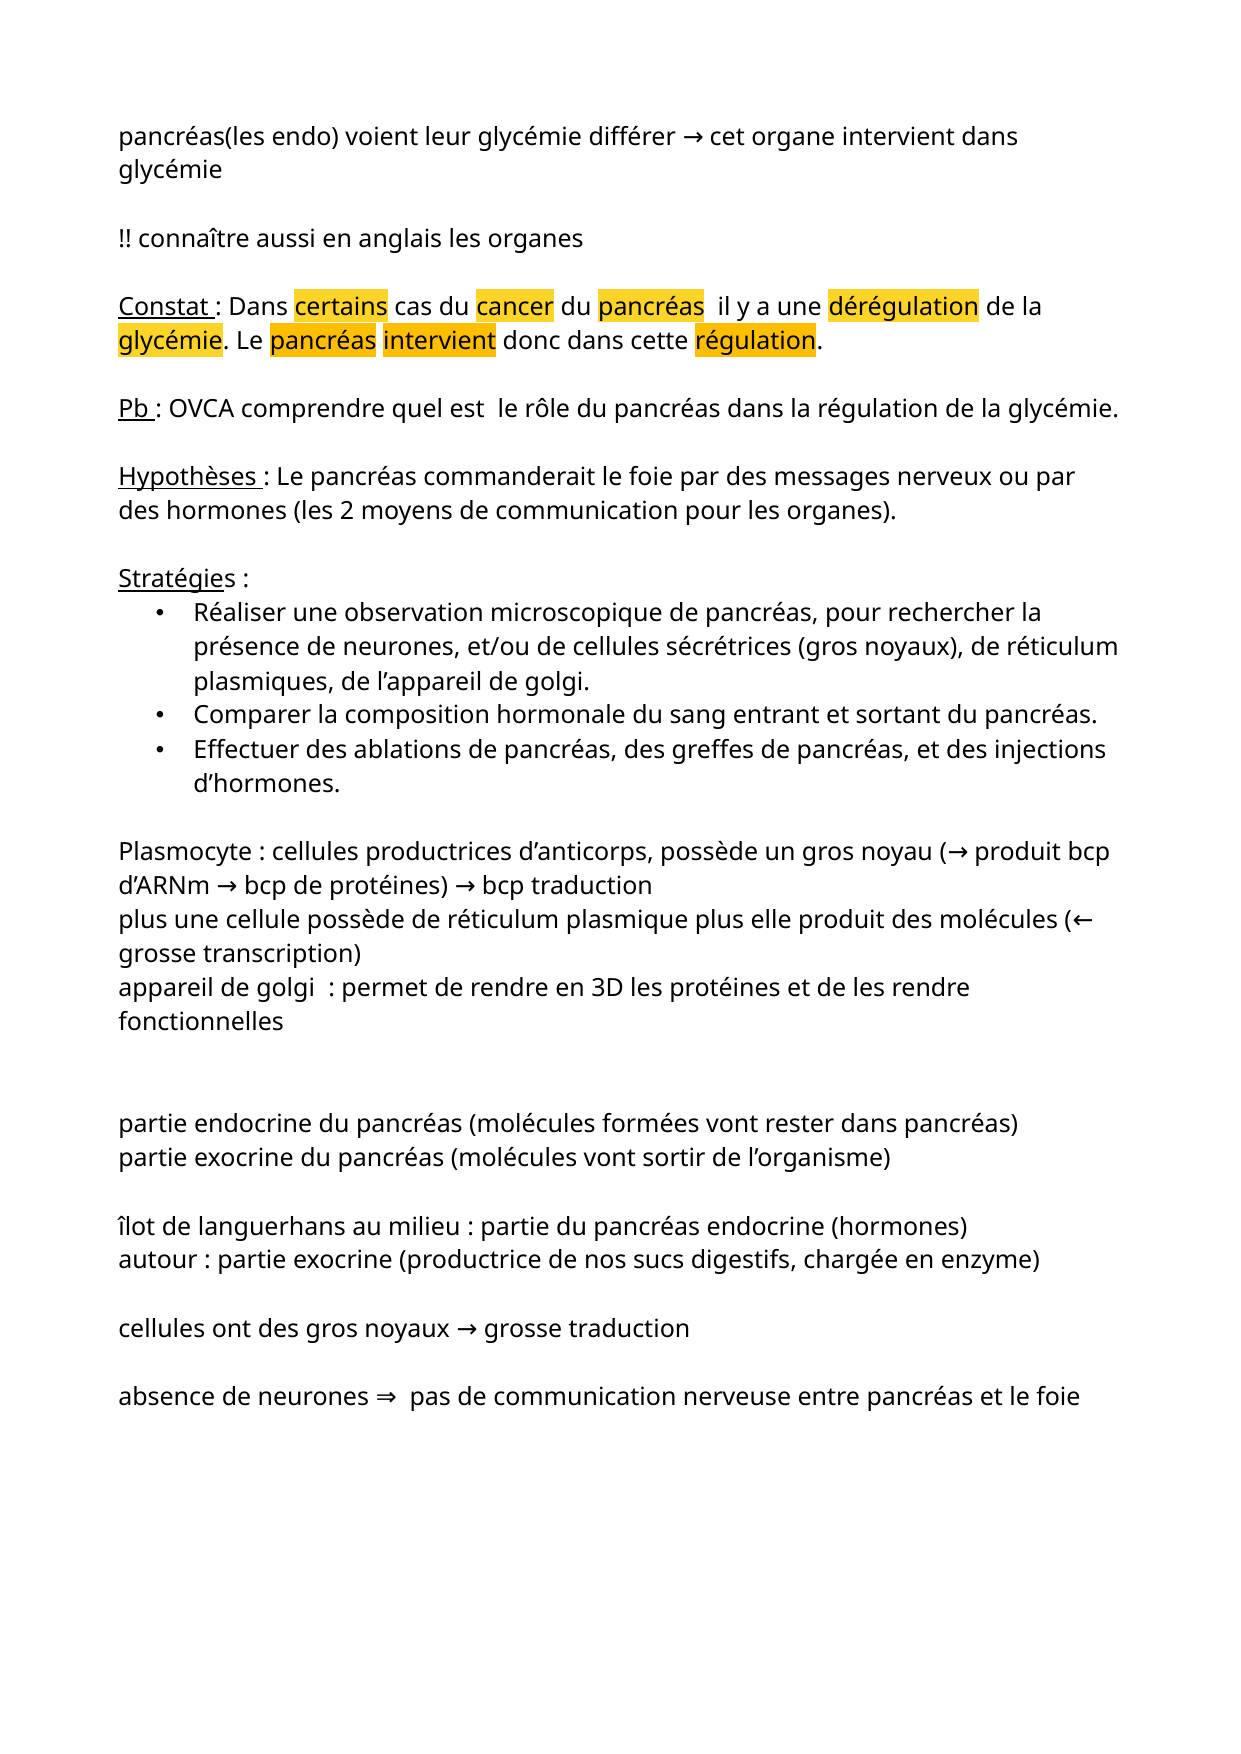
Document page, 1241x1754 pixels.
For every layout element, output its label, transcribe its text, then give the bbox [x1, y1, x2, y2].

text autour : partie exocrine (productrice de nos sucs digestifs, chargée en enzyme) [118, 1242, 1122, 1276]
text plus une cellule possède de réticulum plasmique plus elle produit des molécules (← grosse transcription) [118, 902, 1122, 970]
text cellules ont des gros noyaux → grosse traduction [118, 1310, 1122, 1344]
text partie endocrine du pancréas (molécules formées vont rester dans pancréas) [118, 1106, 1122, 1140]
text pancréas(les endo) voient leur glycémie différer → cet organe intervient dans glycémie [118, 118, 1122, 186]
text partie exocrine du pancréas (molécules vont sortir de l’organisme) [118, 1140, 1122, 1174]
text Plasmocyte : cellules productrices d’anticorps, possède un gros noyau (→ produit bcp d’ARNm → bcp de protéines) → bcp traduction [118, 833, 1122, 902]
text Pb : OVCA comprendre quel est le rôle du pancréas dans la régulation de la glycémie. [118, 391, 1122, 425]
text Constat : Dans certains cas du cancer du pancréas il y a une dérégulation de la glycémie. Le pancréas intervient donc dans cette régulation. [118, 288, 1122, 357]
text absence de neurones ⇒ pas de communication nerveuse entre pancréas et le foie [118, 1378, 1122, 1412]
list Réaliser une observation microscopique de pancréas, pour rechercher la présence de neurones, et/ou de cellules sécrétrices (gros noyaux), de réticulum plasmiques, de l’appareil de golgi. [156, 595, 1122, 697]
text Hypothèses : Le pancréas commanderait le foie par des messages nerveux ou par des hormones (les 2 moyens de communication pour les organes). [118, 459, 1122, 527]
text appareil de golgi : permet de rendre en 3D les protéines et de les rendre fonctionnelles [118, 970, 1122, 1038]
text îlot de languerhans au milieu : partie du pancréas endocrine (hormones) [118, 1208, 1122, 1242]
list Effectuer des ablations de pancréas, des greffes de pancréas, et des injections d’hormones. [156, 731, 1122, 799]
text Stratégies : [118, 561, 1122, 595]
text !! connaître aussi en anglais les organes [118, 220, 1122, 254]
list Comparer la composition hormonale du sang entrant et sortant du pancréas. [156, 697, 1122, 731]
